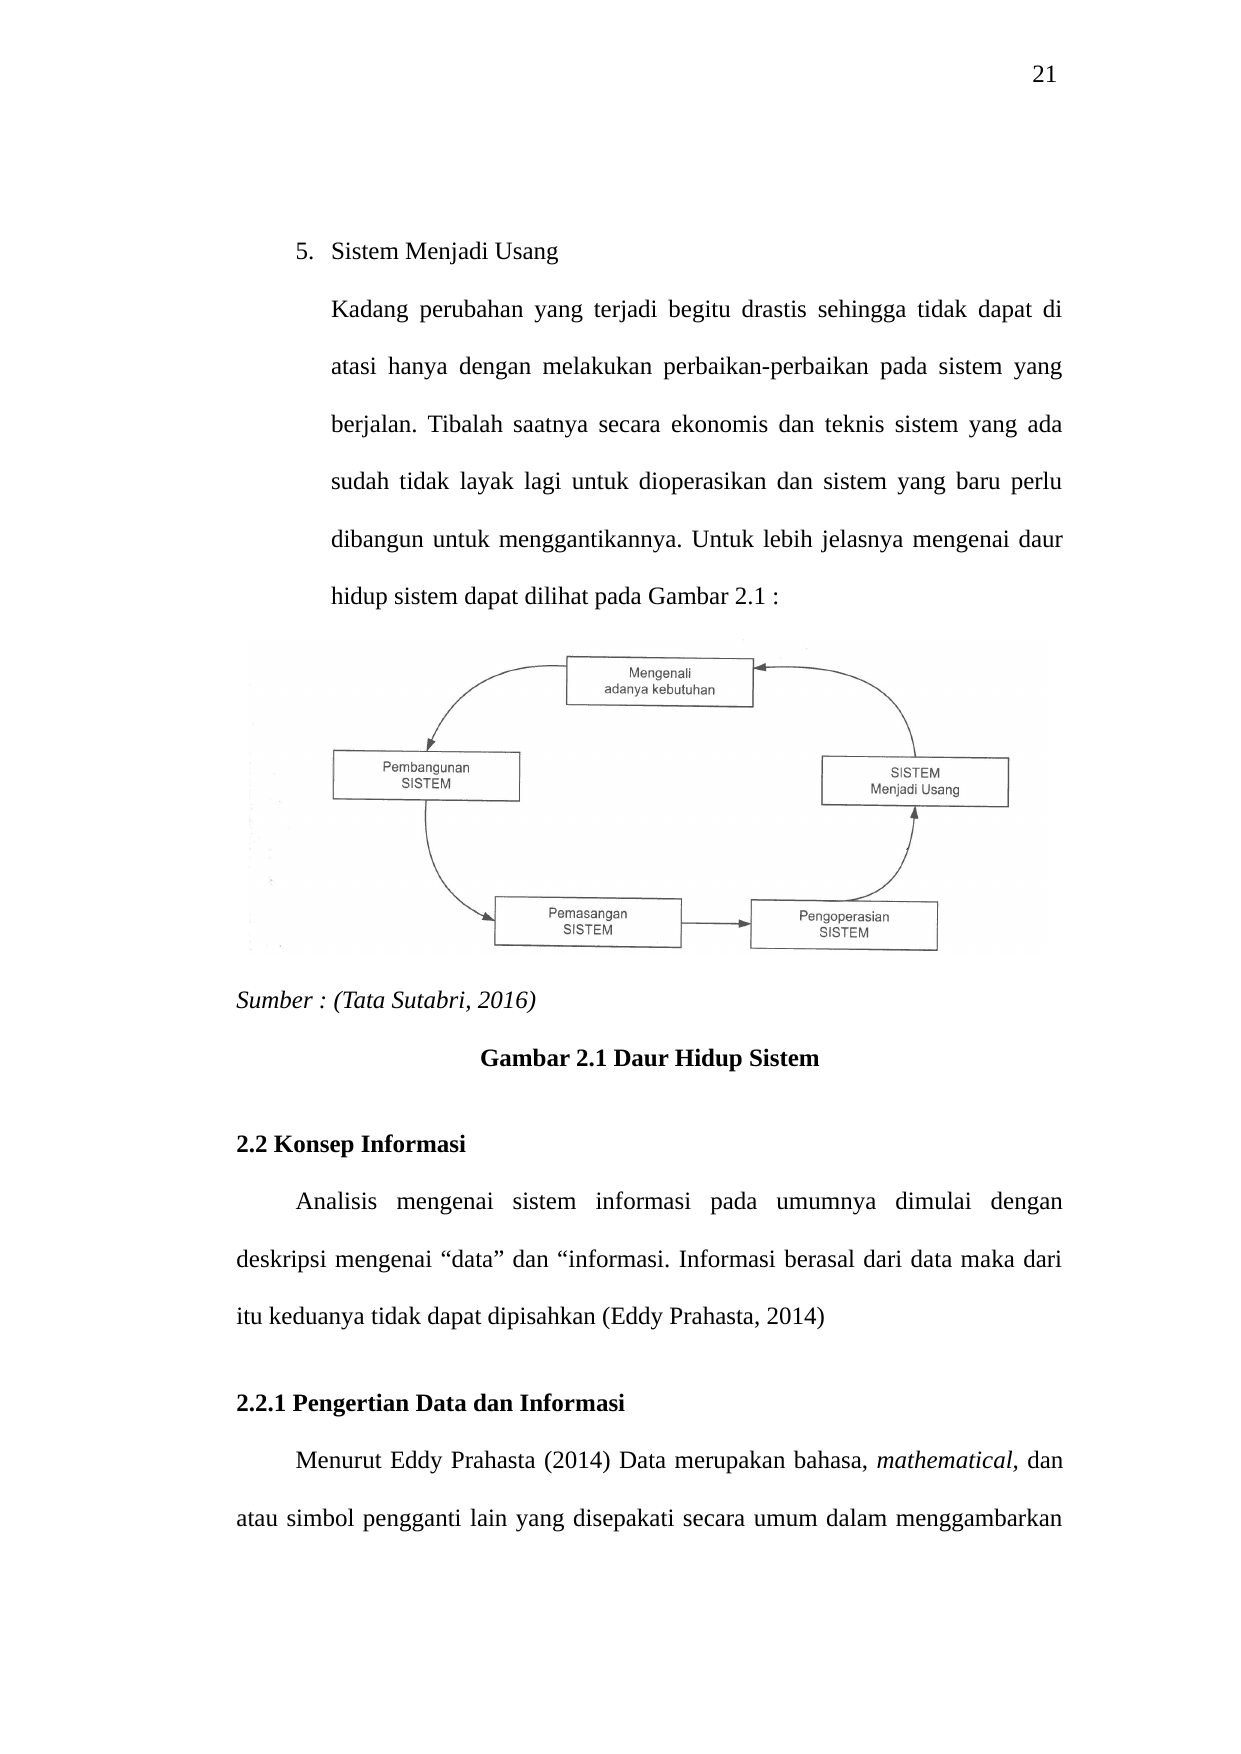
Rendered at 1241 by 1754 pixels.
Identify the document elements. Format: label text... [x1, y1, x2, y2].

text Sumber : (Tata Sutabri, 2016) [236, 985, 1063, 1014]
picture [248, 638, 1051, 789]
list Sistem Menjadi Usang [295, 236, 1063, 265]
text Menurut Eddy Prahasta (2014) Data merupakan bahasa, mathematical, dan atau simbol pengganti lain yang disepakati secara umum dalam menggambarkan [236, 1445, 1063, 1531]
text Analisis mengenai sistem informasi pada umumnya dimulai dengan deskripsi mengenai “data” dan “informasi. Informasi berasal dari data maka dari itu keduanya tidak dapat dipisahkan (Eddy Prahasta, 2014) [236, 1186, 1063, 1330]
list Kadang perubahan yang terjadi begitu drastis sehingga tidak dapat di atasi hanya dengan melakukan perbaikan-perbaikan pada sistem yang berjalan. Tibalah saatnya secara ekonomis dan teknis sistem yang ada sudah tidak layak lagi untuk dioperasikan dan sistem yang baru perlu dibangun untuk menggantikannya. Untuk lebih jelasnya mengenai daur hidup sistem dapat dilihat pada Gambar 2.1 : [295, 294, 1063, 610]
text Gambar 2.1 Daur Hidup Sistem [236, 1043, 1063, 1071]
subtitle 2.2.1 Pengertian Data dan Informasi [236, 1388, 1063, 1416]
subtitle 2.2 Konsep Informasi [236, 1129, 1063, 1158]
